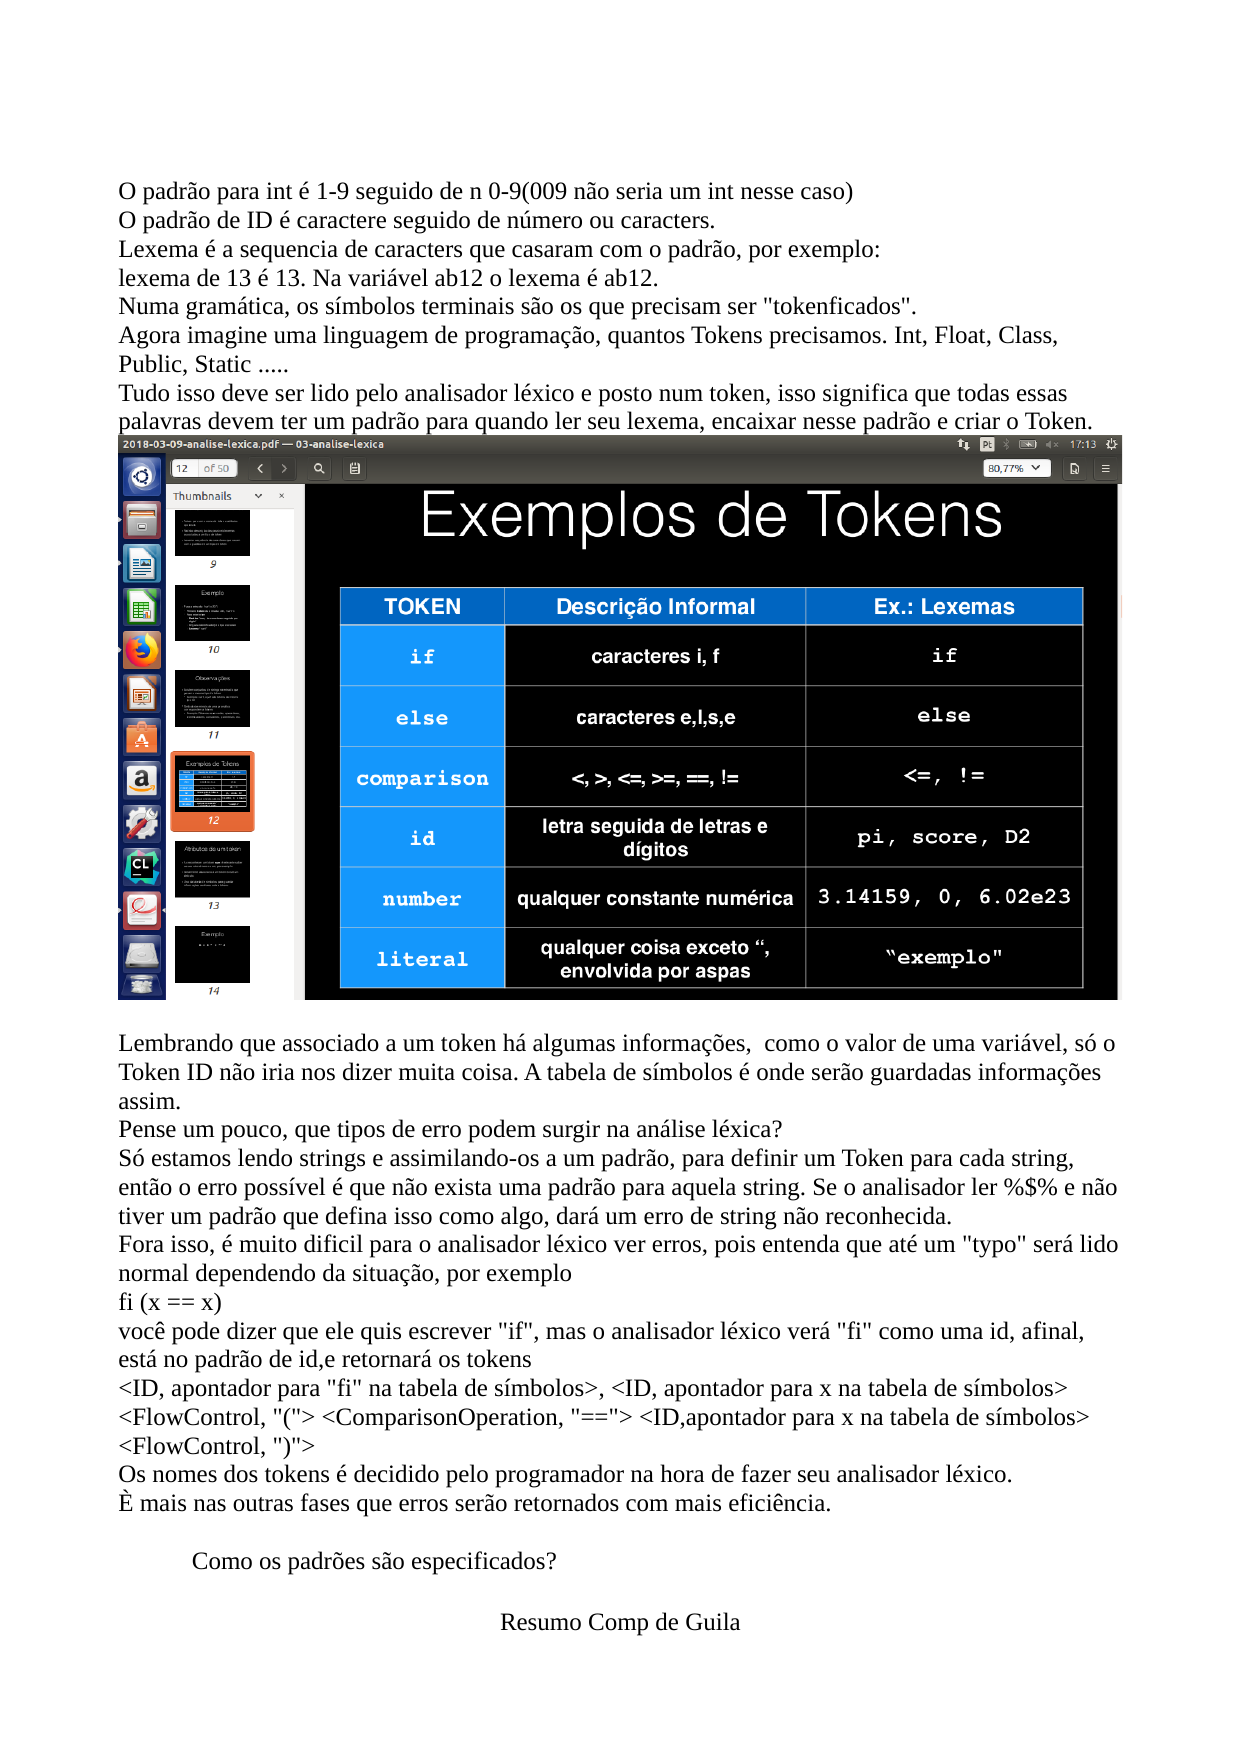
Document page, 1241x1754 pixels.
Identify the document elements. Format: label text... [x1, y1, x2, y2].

text Só estamos lendo strings e assimilando-os a um padrão, para definir um Token para cada string, então o erro possível é que não exista uma padrão para aquela string. Se o analisador ler %$% e não tiver um padrão que defina isso como algo, dará um erro de string não reconhecida. [118, 1143, 1122, 1229]
text Pense um pouco, que tipos de erro podem surgir na análise léxica? [118, 1114, 1122, 1143]
text <ID, apontador para "fi" na tabela de símbolos>, <ID, apontador para x na tabela de símbolos> <FlowControl, "("> <ComparisonOperation, "=="> <ID,apontador para x na tabela de símbolos> <FlowControl, ")"> [118, 1373, 1122, 1459]
text Os nomes dos tokens é decidido pelo programador na hora de fazer seu analisador léxico. [118, 1459, 1122, 1488]
text Lexema é a sequencia de caracters que casaram com o padrão, por exemplo: [118, 234, 1122, 263]
text fi (x == x) [118, 1287, 1122, 1316]
picture [118, 435, 1123, 1000]
text Lembrando que associado a um token há algumas informações, como o valor de uma variável, só o Token ID não iria nos dizer muita coisa. A tabela de símbolos é onde serão guardadas informações assim. [118, 1000, 1122, 1114]
text Agora imagine uma linguagem de programação, quantos Tokens precisamos. Int, Float, Class, Public, Static ..... [118, 320, 1122, 378]
text Numa gramática, os símbolos terminais são os que precisam ser "tokenficados". [118, 291, 1122, 320]
text você pode dizer que ele quis escrever "if", mas o analisador léxico verá "fi" como uma id, afinal, está no padrão de id,e retornará os tokens [118, 1316, 1122, 1373]
text O padrão para int é 1-9 seguido de n 0-9(009 não seria um int nesse caso) [118, 176, 1122, 205]
text Fora isso, é muito dificil para o analisador léxico ver erros, pois entenda que até um "typo" será lido normal dependendo da situação, por exemplo [118, 1229, 1122, 1287]
text È mais nas outras fases que erros serão retornados com mais eficiência. [118, 1488, 1122, 1517]
text lexema de 13 é 13. Na variável ab12 o lexema é ab12. [118, 263, 1122, 291]
text Tudo isso deve ser lido pelo analisador léxico e posto num token, isso significa que todas essas palavras devem ter um padrão para quando ler seu lexema, encaixar nesse padrão e criar o Token. [118, 378, 1122, 435]
text O padrão de ID é caractere seguido de número ou caracters. [118, 205, 1122, 234]
text Como os padrões são especificados? [118, 1546, 1122, 1574]
